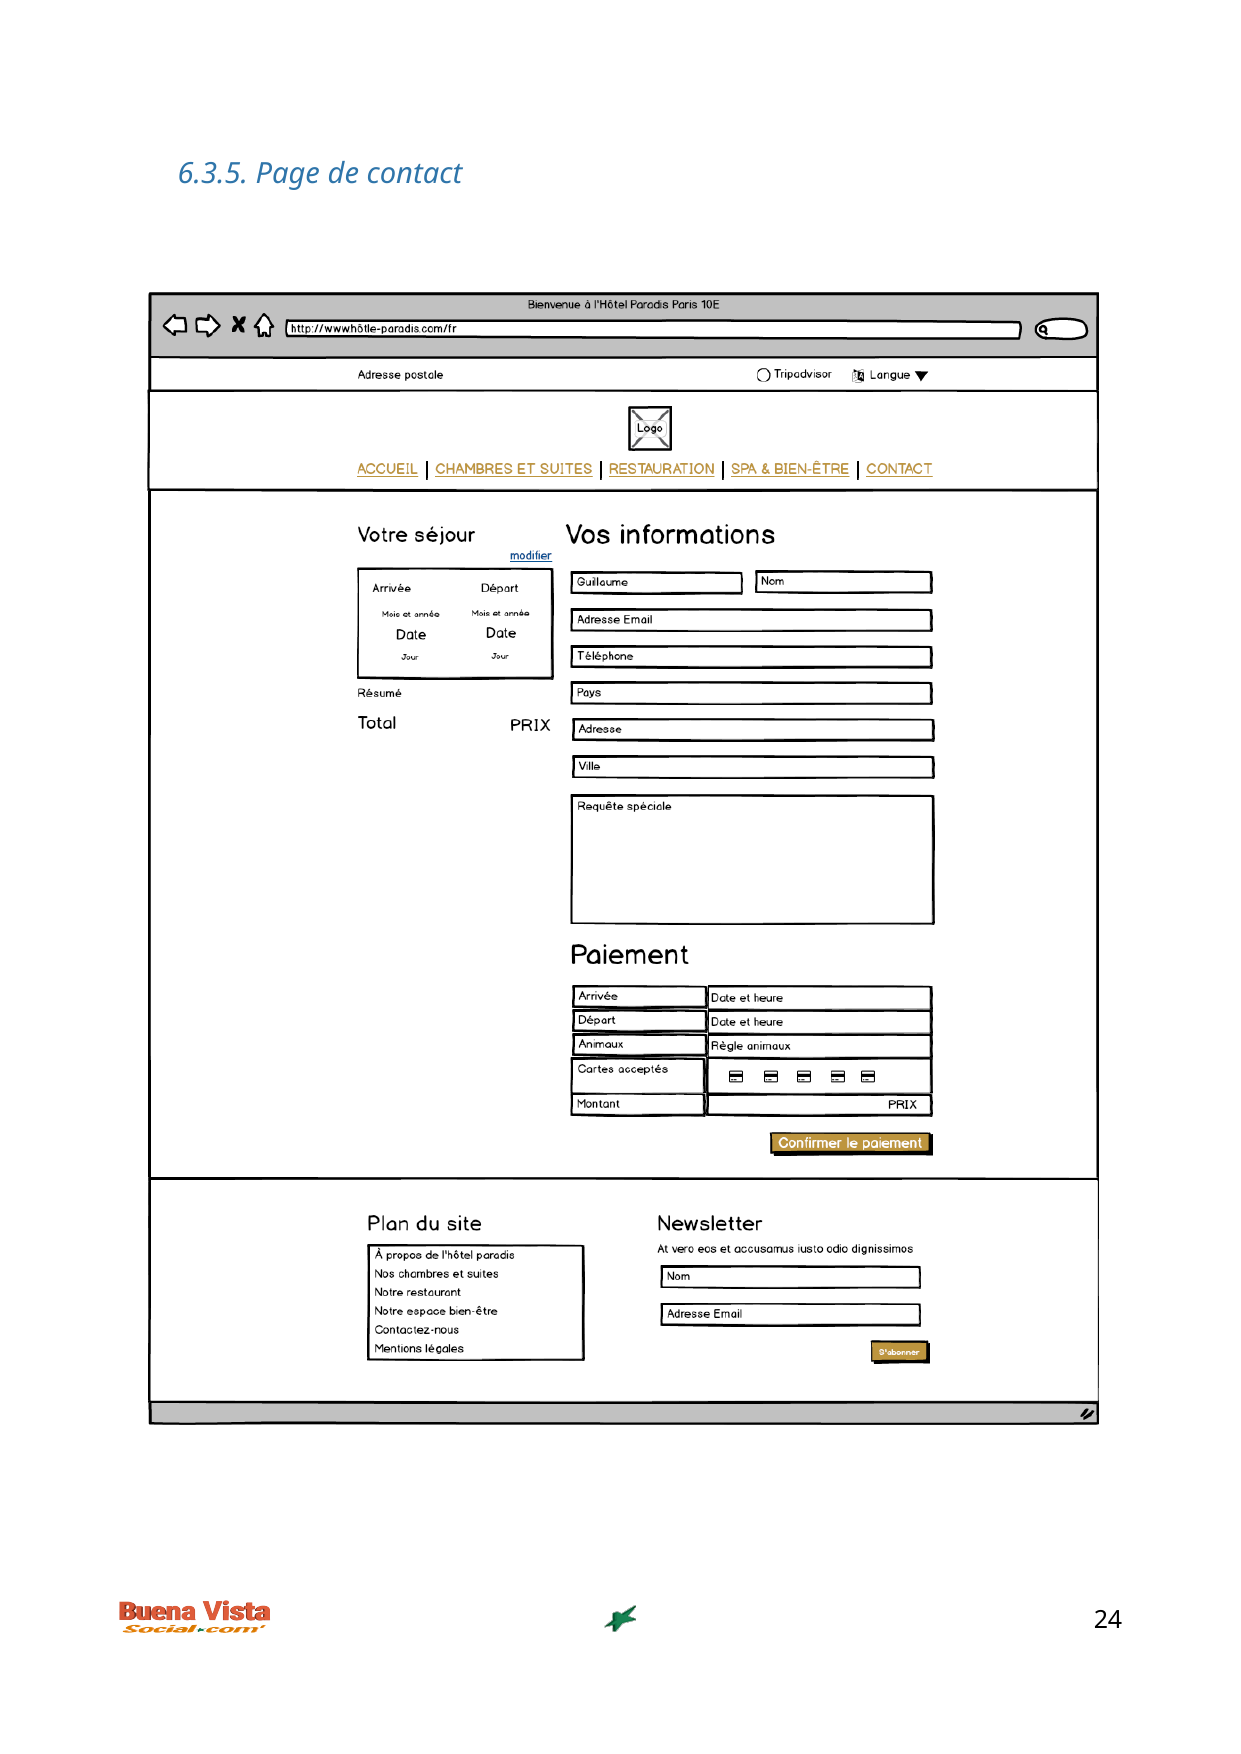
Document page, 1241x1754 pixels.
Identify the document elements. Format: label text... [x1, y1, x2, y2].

picture [147, 292, 1099, 1425]
picture [118, 1600, 271, 1637]
picture [604, 1603, 636, 1636]
subtitle 6.3.5. Page de contact [177, 153, 1122, 192]
